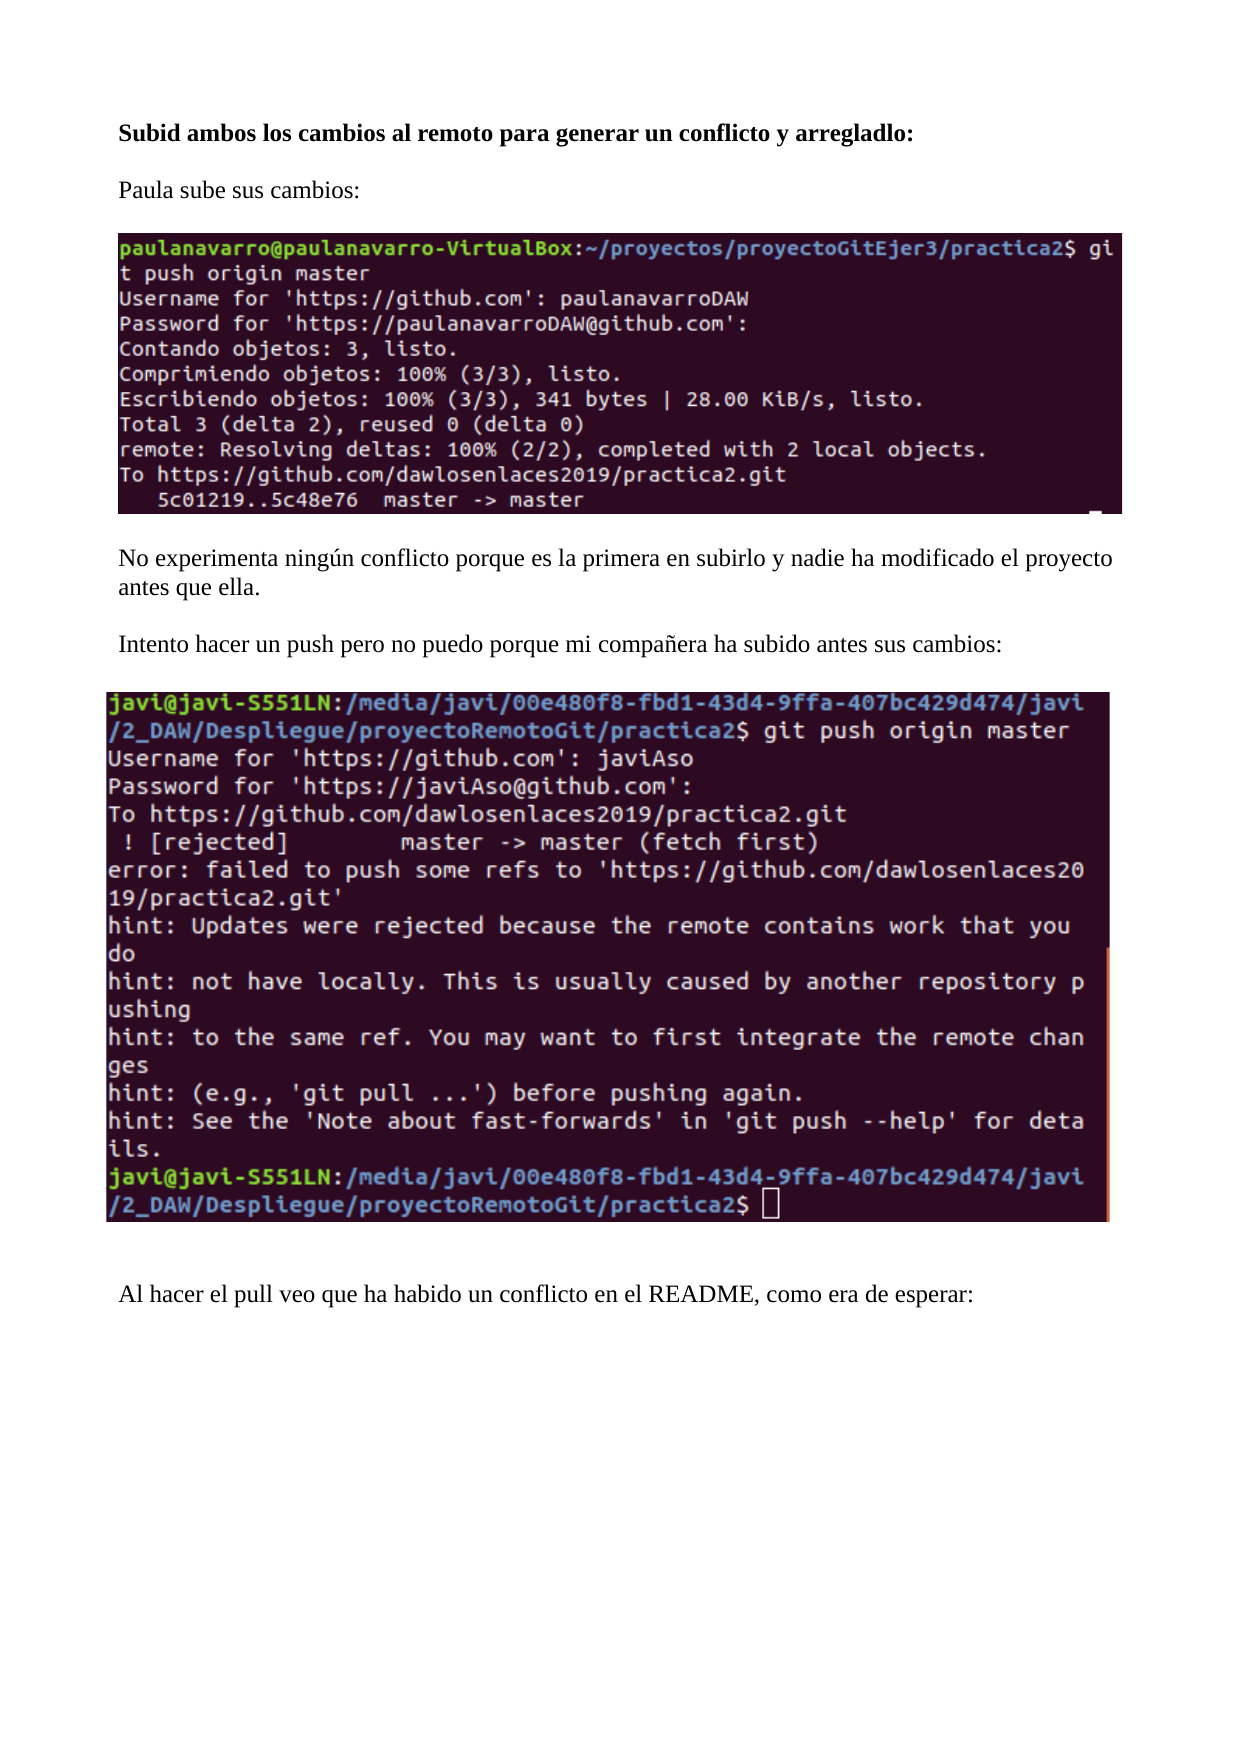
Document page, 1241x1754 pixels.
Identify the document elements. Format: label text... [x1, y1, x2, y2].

picture [105, 692, 1110, 1222]
text No experimenta ningún conflicto porque es la primera en subirlo y nadie ha modificado el proyecto antes que ella. [118, 543, 1122, 600]
text Al hacer el pull veo que ha habido un conflicto en el README, como era de esperar: [118, 1279, 1122, 1308]
text Intento hacer un push pero no puedo porque mi compañera ha subido antes sus cambios: [118, 629, 1122, 658]
text Paula sube sus cambios: [118, 176, 1122, 204]
text Subid ambos los cambios al remoto para generar un conflicto y arregladlo: [118, 118, 1122, 147]
picture [118, 233, 1123, 514]
